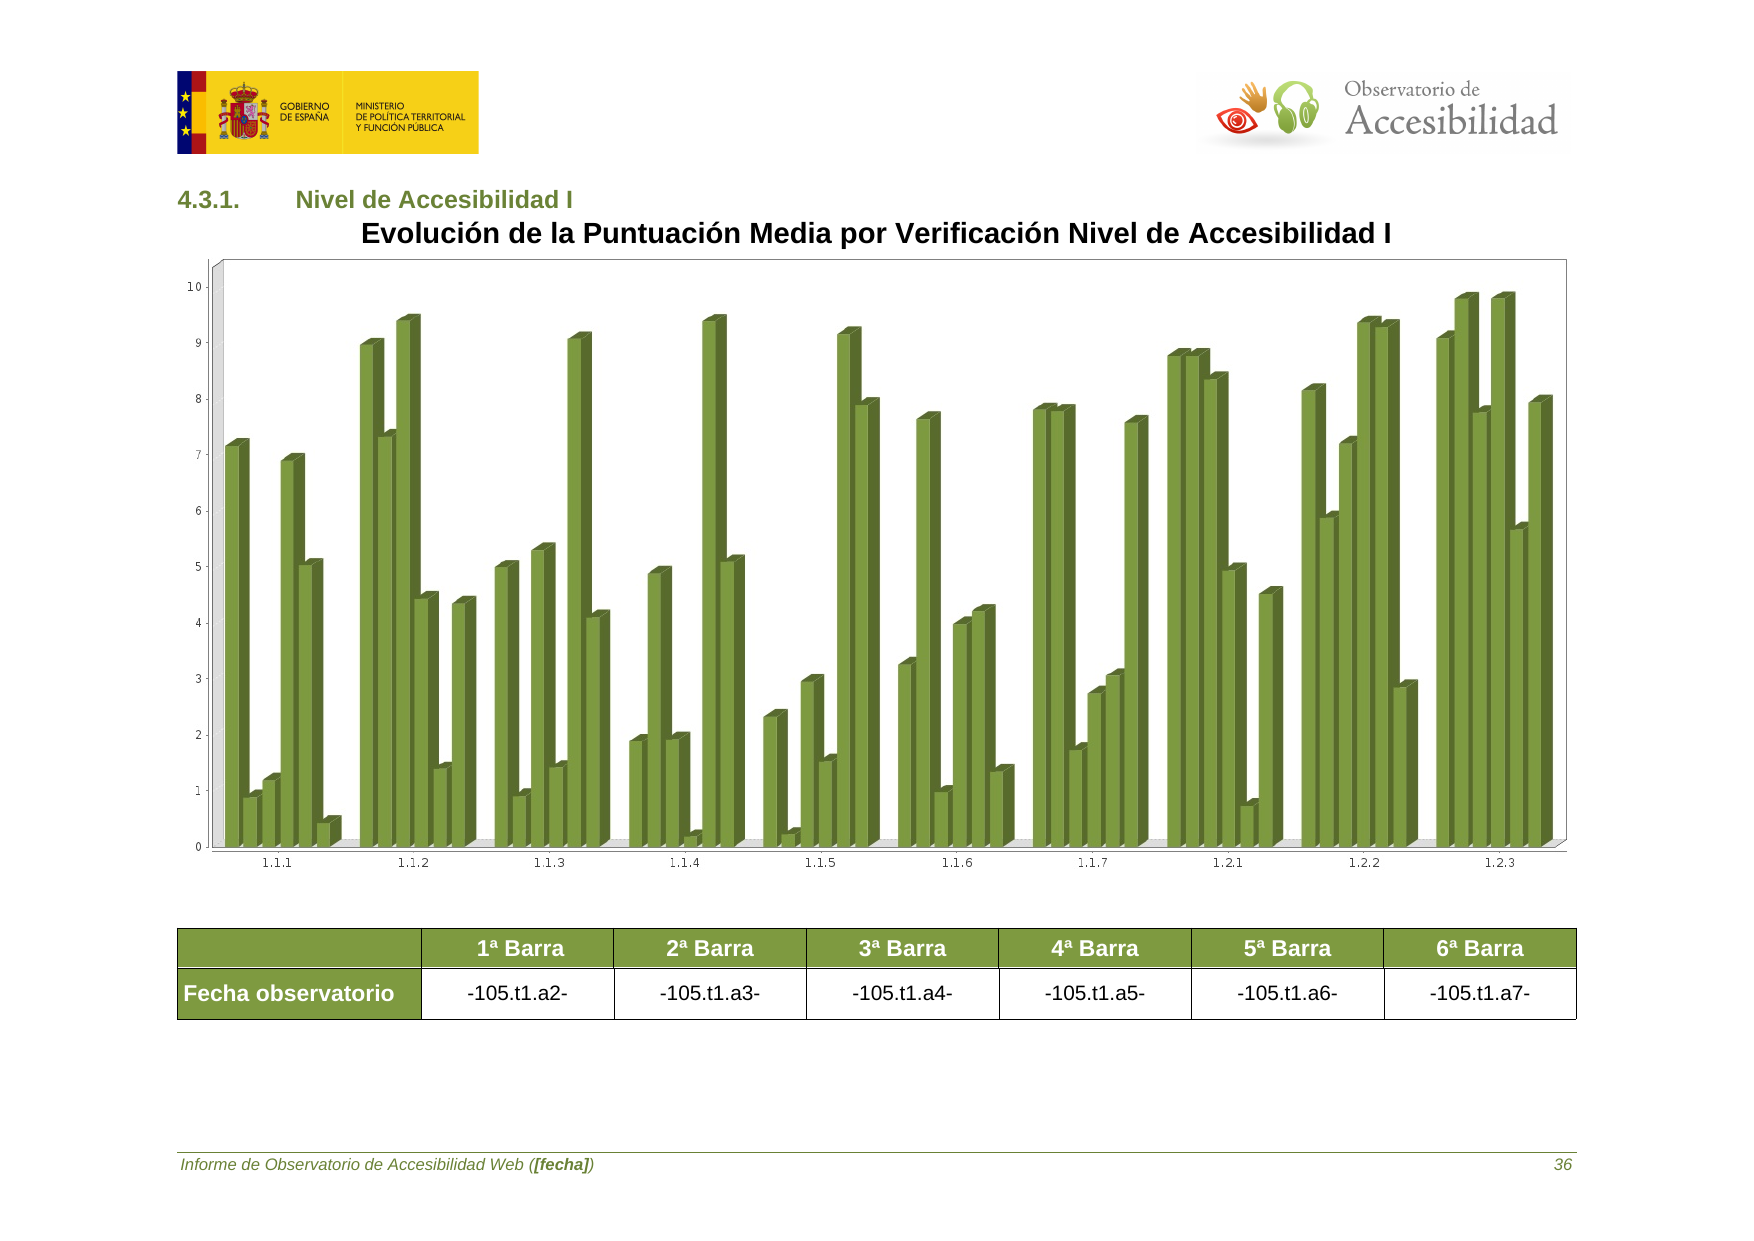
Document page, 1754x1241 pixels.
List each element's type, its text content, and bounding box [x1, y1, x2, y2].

table_header 6ª Barra [1384, 929, 1576, 967]
table_cell -105.t1.a6- [1192, 969, 1384, 1019]
table_cell -105.t1.a5- [1000, 969, 1191, 1019]
text Evolución de la Puntuación Media por Verificación Nivel de Accesibilidad I [177, 216, 1577, 250]
picture [1196, 72, 1572, 154]
table_header 3ª Barra [807, 929, 998, 967]
picture [177, 71, 479, 154]
table_header 4ª Barra [999, 929, 1191, 967]
table_header [178, 929, 421, 967]
table_cell -105.t1.a3- [615, 969, 806, 1019]
subtitle Nivel de Accesibilidad I [177, 185, 1577, 214]
table_cell -105.t1.a2- [422, 969, 614, 1019]
table_cell -105.t1.a7- [1385, 969, 1576, 1019]
table_cell -105.t1.a4- [807, 969, 999, 1019]
table_header 5ª Barra [1192, 929, 1383, 967]
table_header 1ª Barra [422, 929, 613, 967]
table_cell Fecha observatorio [178, 969, 421, 1019]
table_header 2ª Barra [614, 929, 806, 967]
picture [177, 250, 1577, 875]
